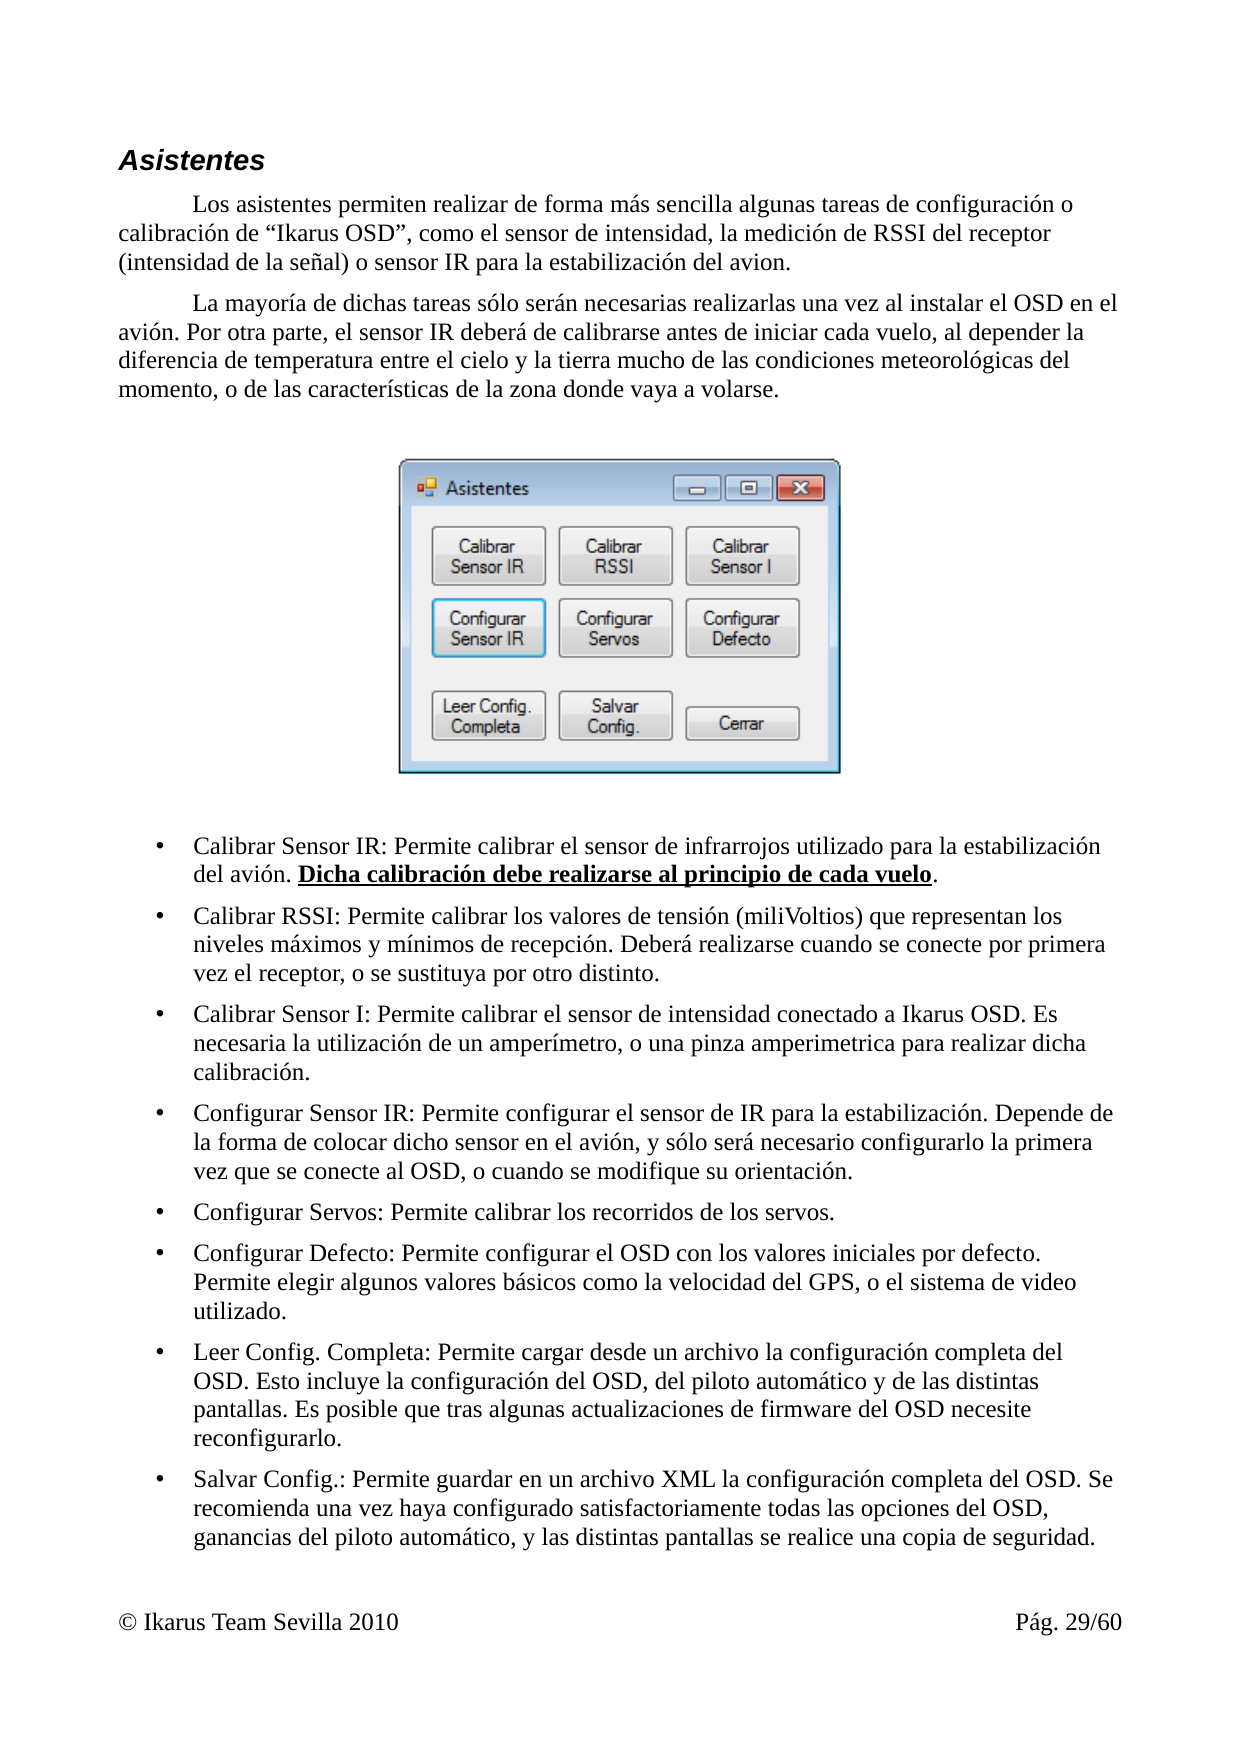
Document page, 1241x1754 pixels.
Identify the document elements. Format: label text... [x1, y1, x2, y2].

subtitle Asistentes [118, 143, 1122, 177]
list Calibrar Sensor I: Permite calibrar el sensor de intensidad conectado a Ikarus OSD. Es necesaria la utilización de un amperímetro, o una pinza amperimetrica para realizar dicha calibración. [156, 999, 1122, 1086]
list Leer Config. Completa: Permite cargar desde un archivo la configuración completa del OSD. Esto incluye la configuración del OSD, del piloto automático y de las distintas pantallas. Es posible que tras algunas actualizaciones de firmware del OSD necesite reconfigurarlo. [156, 1337, 1122, 1452]
list Configurar Servos: Permite calibrar los recorridos de los servos. [156, 1197, 1122, 1226]
picture [396, 456, 844, 777]
text La mayoría de dichas tareas sólo serán necesarias realizarlas una vez al instalar el OSD en el avión. Por otra parte, el sensor IR deberá de calibrarse antes de iniciar cada vuelo, al depender la diferencia de temperatura entre el cielo y la tierra mucho de las condiciones meteorológicas del momento, o de las características de la zona donde vaya a volarse. [118, 288, 1122, 403]
list Salvar Config.: Permite guardar en un archivo XML la configuración completa del OSD. Se recomienda una vez haya configurado satisfactoriamente todas las opciones del OSD, ganancias del piloto automático, y las distintas pantallas se realice una copia de seguridad. [156, 1464, 1122, 1551]
list Configurar Sensor IR: Permite configurar el sensor de IR para la estabilización. Depende de la forma de colocar dicho sensor en el avión, y sólo será necesario configurarlo la primera vez que se conecte al OSD, o cuando se modifique su orientación. [156, 1098, 1122, 1184]
list Configurar Defecto: Permite configurar el OSD con los valores iniciales por defecto. Permite elegir algunos valores básicos como la velocidad del GPS, o el sistema de video utilizado. [156, 1238, 1122, 1324]
text Los asistentes permiten realizar de forma más sencilla algunas tareas de configuración o calibración de “Ikarus OSD”, como el sensor de intensidad, la medición de RSSI del receptor (intensidad de la señal) o sensor IR para la estabilización del avion. [118, 189, 1122, 275]
list Calibrar Sensor IR: Permite calibrar el sensor de infrarrojos utilizado para la estabilización del avión. Dicha calibración debe realizarse al principio de cada vuelo. [156, 831, 1122, 888]
list Calibrar RSSI: Permite calibrar los valores de tensión (miliVoltios) que representan los niveles máximos y mínimos de recepción. Deberá realizarse cuando se conecte por primera vez el receptor, o se sustituya por otro distinto. [156, 901, 1122, 987]
